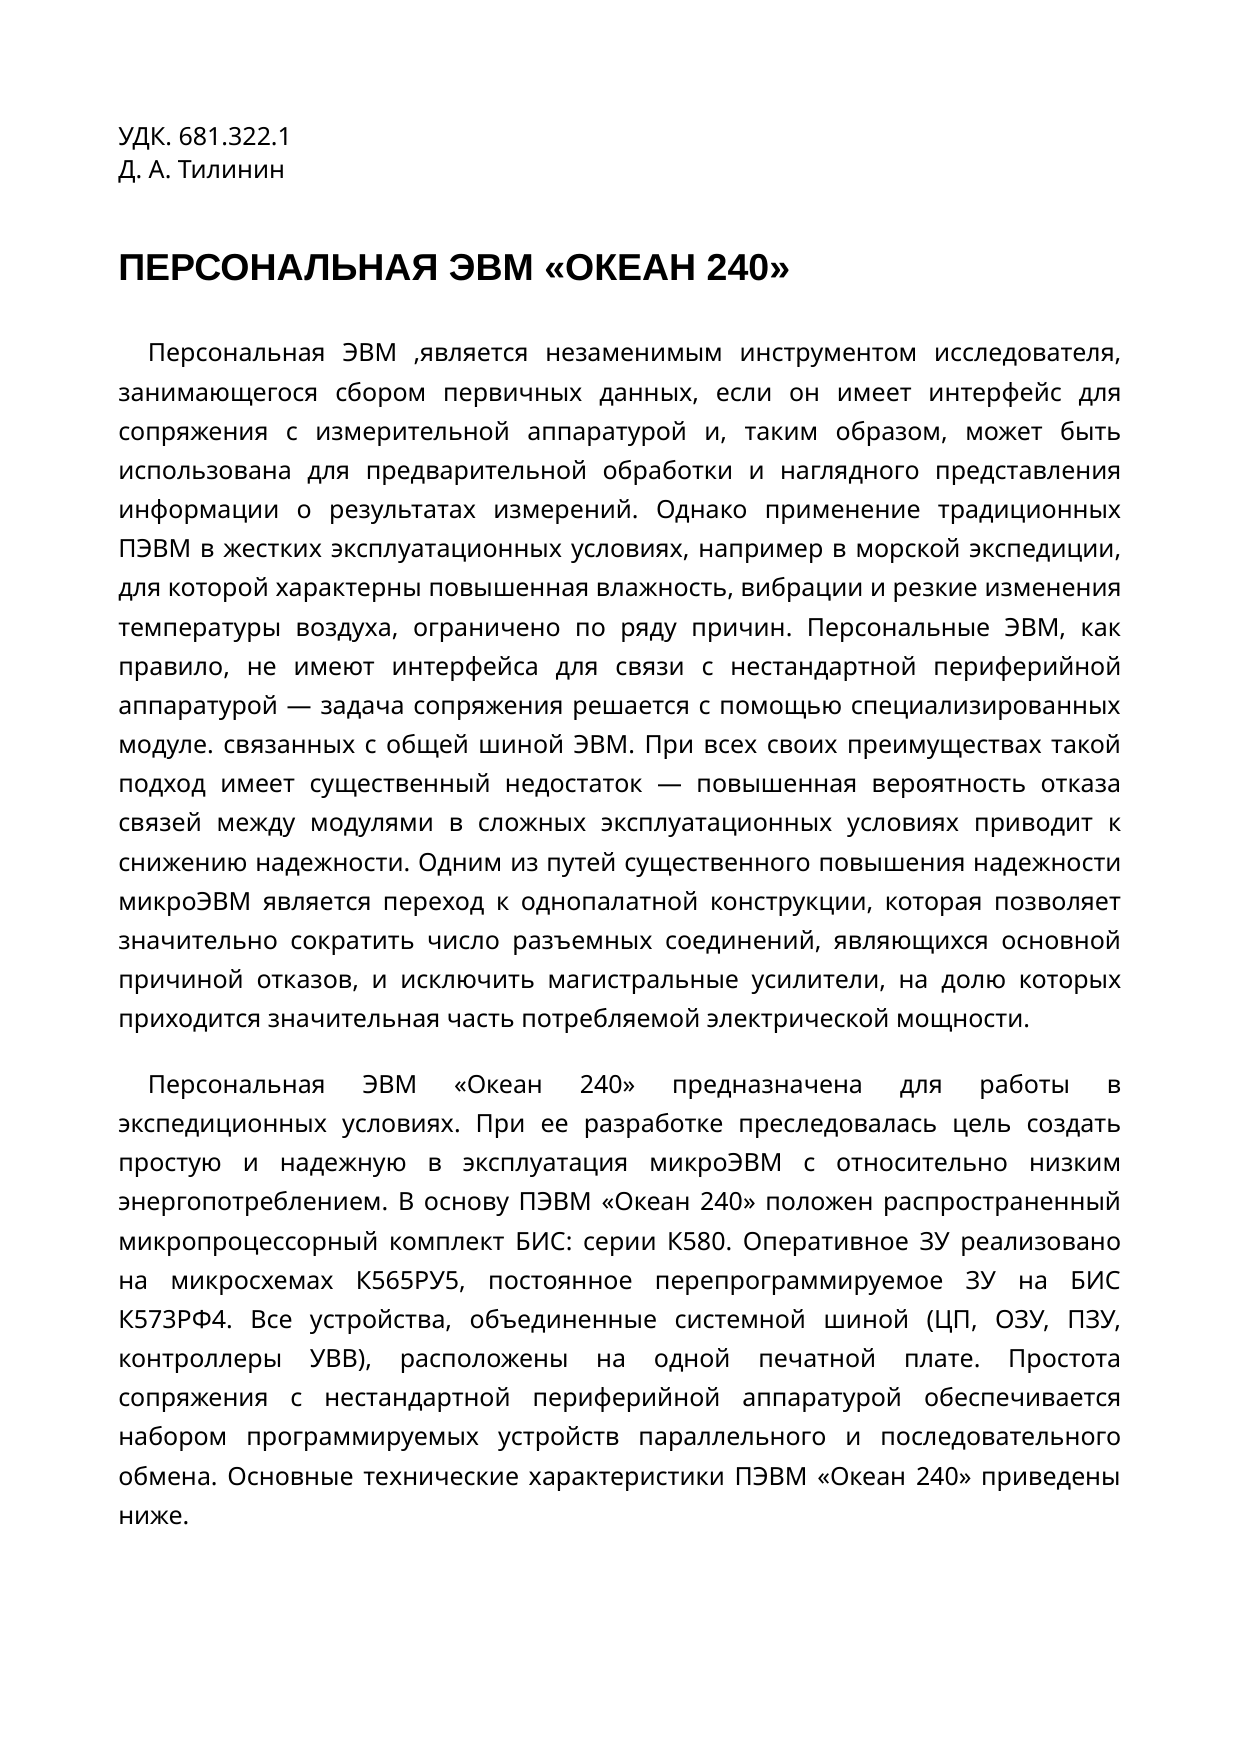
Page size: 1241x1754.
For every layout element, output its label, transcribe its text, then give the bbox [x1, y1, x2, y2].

text Д. А. Тилинин [118, 152, 1122, 186]
text УДК. 681.322.1 [118, 118, 1122, 152]
subtitle ПЕРСОНАЛЬНАЯ ЭВМ «ОКЕАН 240» [118, 245, 1122, 288]
text Персональная ЭВМ ‚является незаменимым инструментом исследователя, занимающегося сбором первичных данных, если он имеет интерфейс для сопряжения с измерительной аппаратурой и, таким образом, может быть использована для предварительной обработки и наглядного представления информации о результатах измерений. Однако применение традиционных ПЭВМ в жестких эксплуатационных условиях, например в морской экспедиции, для которой характерны повышенная влажность, вибрации и резкие изменения температуры воздуха, ограничено по ряду причин. Персональные ЭВМ, как правило, не имеют интерфейса для связи с нестандартной периферийной аппаратурой — задача сопряжения решается с помощью специализированных модуле. связанных с общей шиной ЭВМ. При всех своих преимуществах такой подход имеет существенный недостаток — повышенная вероятность отказа связей между модулями в сложных эксплуатационных условиях приводит к снижению надежности. Одним из путей существенного повышения надежности микроЭВМ является переход к однопалатной конструкции, которая позволяет значительно сократить число разъемных соединений, являющихся основной причиной отказов, и исключить магистральные усилители, на долю которых приходится значительная часть потребляемой электрической мощности. [118, 335, 1122, 1035]
text Персональная ЭBM «Океан 240» предназначена для работы в экспедиционных условиях. При ее разработке преследовалась цель создать простую и надежную в эксплуатация микроЭВМ с относительно низким энергопотреблением. В основу ПЭВМ «Океан 240» положен распространенный микропроцессорный комплект БИС: серии К580. Оперативное ЗУ реализовано на микросхемах К565РУ5, постоянное перепрограммируемое ЗУ на БИС К573РФ4. Все устройства, объединенные системной шиной (ЦП, ОЗУ, ПЗУ, контроллеры УВВ), расположены на одной печатной плате. Простота сопряжения с нестандартной периферийной аппаратурой обеспечивается набором программируемых устройств параллельного и последовательного обмена. Основные технические характеристики ПЭВМ «Океан 240» приведены ниже. [118, 1067, 1122, 1531]
